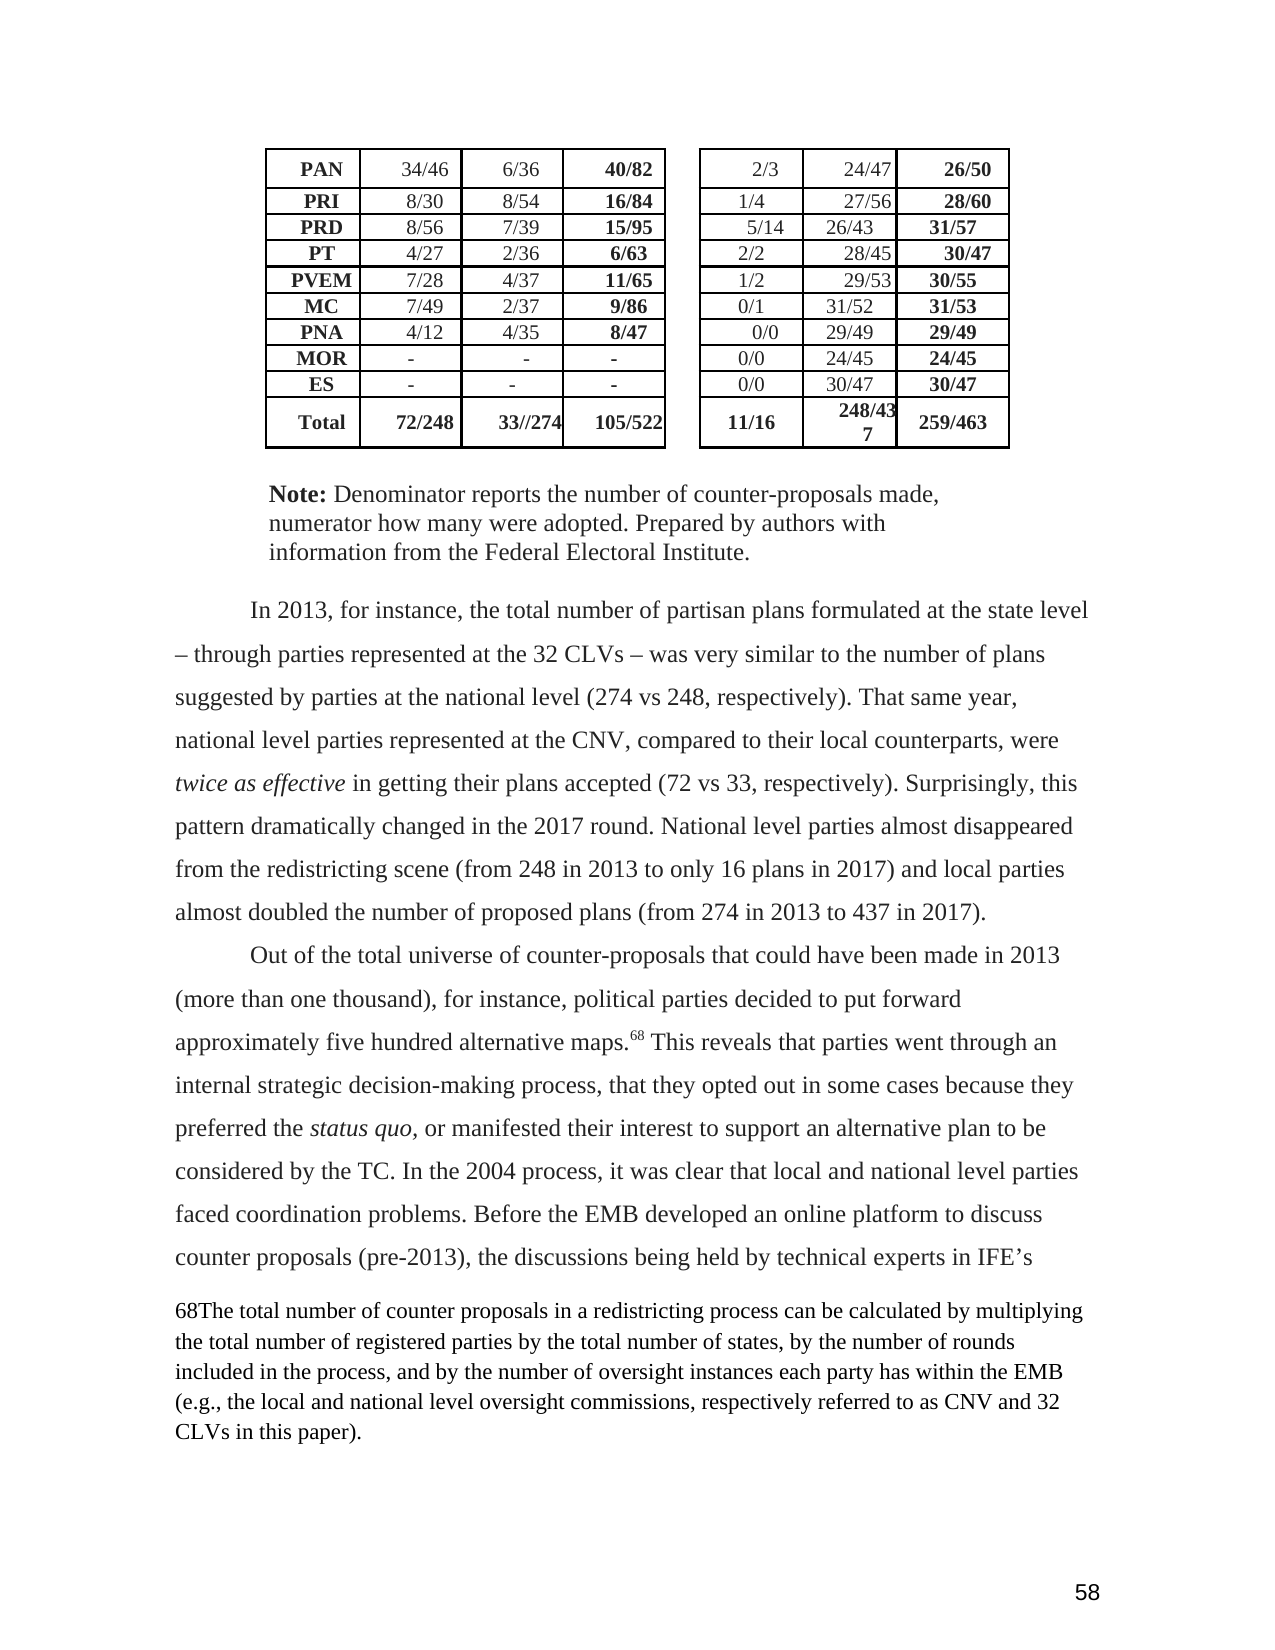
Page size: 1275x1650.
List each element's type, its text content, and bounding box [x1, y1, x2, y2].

table_cell PVEM [267, 268, 359, 292]
table_cell [666, 213, 699, 239]
table_cell 26/50 [898, 150, 1008, 187]
table_cell 31/52 [804, 294, 895, 318]
table_cell 16/84 [564, 189, 664, 213]
table_cell 7/49 [361, 294, 460, 318]
table_cell [666, 370, 699, 396]
table_cell 31/57 [898, 215, 1008, 239]
table_cell 4/35 [463, 320, 562, 344]
table_cell 4/37 [463, 268, 562, 292]
table_cell 2/37 [463, 294, 562, 318]
table_cell 2/36 [463, 241, 562, 265]
table_cell 15/95 [564, 215, 664, 239]
text Out of the total universe of counter-proposals that could have been made in 2013 (more than one thousand), for instance, political parties decided to put forward approximately five hundred alternative maps. This reveals that parties went through an internal strategic decision-making process, that they opted out in some cases because they preferred the status quo, or manifested their interest to support an alternative plan to be considered by the TC. In the 2004 process, it was clear that local and national level parties faced coordination problems. Before the EMB developed an online platform to discuss counter proposals (pre-2013), the discussions being held by technical experts in IFE’s [175, 941, 1100, 1271]
table_cell MC [267, 294, 359, 318]
table_cell PAN [267, 150, 359, 187]
table_cell 30/47 [898, 372, 1008, 396]
table_cell - [564, 346, 664, 370]
table_cell PT [267, 241, 359, 265]
table_cell 4/27 [361, 241, 460, 265]
table_cell 1/2 [701, 268, 802, 292]
table_cell 8/47 [564, 320, 664, 344]
table_cell - [361, 346, 460, 370]
table_cell 8/54 [463, 189, 562, 213]
table_cell 2/3 [701, 150, 802, 187]
table_cell 24/45 [804, 346, 895, 370]
table_cell 30/47 [804, 372, 895, 396]
table_cell - [463, 346, 562, 370]
table_cell 105/522 [564, 398, 664, 446]
table_cell 8/30 [361, 189, 460, 213]
table_cell PRD [267, 215, 359, 239]
table_cell [666, 318, 699, 344]
table_cell 0/0 [701, 346, 802, 370]
table_cell 248/437 [804, 398, 895, 446]
table_cell [666, 187, 699, 213]
table_cell 24/45 [898, 346, 1008, 370]
table_cell 9/86 [564, 294, 664, 318]
table_cell 72/248 [361, 398, 460, 446]
table_cell 27/56 [804, 189, 895, 213]
table_cell 6/36 [463, 150, 562, 187]
table_cell 29/53 [804, 268, 895, 292]
table_cell 33//274 [463, 398, 562, 446]
table_cell 28/60 [898, 189, 1008, 213]
text Note: Denominator reports the number of counter-proposals made, numerator how many were adopted. Prepared by authors with information from the Federal Electoral Institute. [269, 479, 1009, 566]
table_cell 0/0 [701, 372, 802, 396]
table_cell 4/12 [361, 320, 460, 344]
text The total number of counter proposals in a redistricting process can be calculated by multiplying the total number of registered parties by the total number of states, by the number of rounds included in the process, and by the number of oversight instances each party has within the EMB (e.g., the local and national level oversight commissions, respectively referred to as CNV and 32 CLVs in this paper). [175, 1298, 1100, 1445]
table_cell 30/55 [898, 268, 1008, 292]
table_cell 26/43 [804, 215, 895, 239]
table_cell MOR [267, 346, 359, 370]
table_cell 8/56 [361, 215, 460, 239]
table_cell PNA [267, 320, 359, 344]
table_cell 1/4 [701, 189, 802, 213]
table_cell 28/45 [804, 241, 895, 265]
table_cell 29/49 [804, 320, 895, 344]
table_cell ES [267, 372, 359, 396]
table_cell 40/82 [564, 150, 664, 187]
table_cell 0/1 [701, 294, 802, 318]
table_cell [666, 396, 699, 446]
table_cell 11/16 [701, 398, 802, 446]
table_cell 7/28 [361, 268, 460, 292]
table_cell Total [267, 398, 359, 446]
table_cell 7/39 [463, 215, 562, 239]
table_cell 0/0 [701, 320, 802, 344]
table_cell 11/65 [564, 268, 664, 292]
table_cell PRI [267, 189, 359, 213]
table_cell 5/14 [701, 215, 802, 239]
table_cell - [564, 372, 664, 396]
table_cell - [463, 372, 562, 396]
table_cell - [361, 372, 460, 396]
table_cell [666, 265, 699, 292]
table_cell 6/63 [564, 241, 664, 265]
table_cell 29/49 [898, 320, 1008, 344]
table_cell [666, 148, 699, 187]
table_cell 34/46 [361, 150, 460, 187]
table_cell 30/47 [898, 241, 1008, 265]
table_cell 259/463 [898, 398, 1008, 446]
table_cell [666, 292, 699, 318]
table_cell 31/53 [898, 294, 1008, 318]
table_cell 24/47 [804, 150, 895, 187]
text In 2013, for instance, the total number of partisan plans formulated at the state level – through parties represented at the 32 CLVs – was very similar to the number of plans suggested by parties at the national level (274 vs 248, respectively). That same year, national level parties represented at the CNV, compared to their local counterparts, were twice as effective in getting their plans accepted (72 vs 33, respectively). Surprisingly, this pattern dramatically changed in the 2017 round. National level parties almost disappeared from the redistricting scene (from 248 in 2013 to only 16 plans in 2017) and local parties almost doubled the number of proposed plans (from 274 in 2013 to 437 in 2017). [175, 596, 1100, 926]
table_cell [666, 239, 699, 265]
table_cell 2/2 [701, 241, 802, 265]
table_cell [666, 344, 699, 370]
